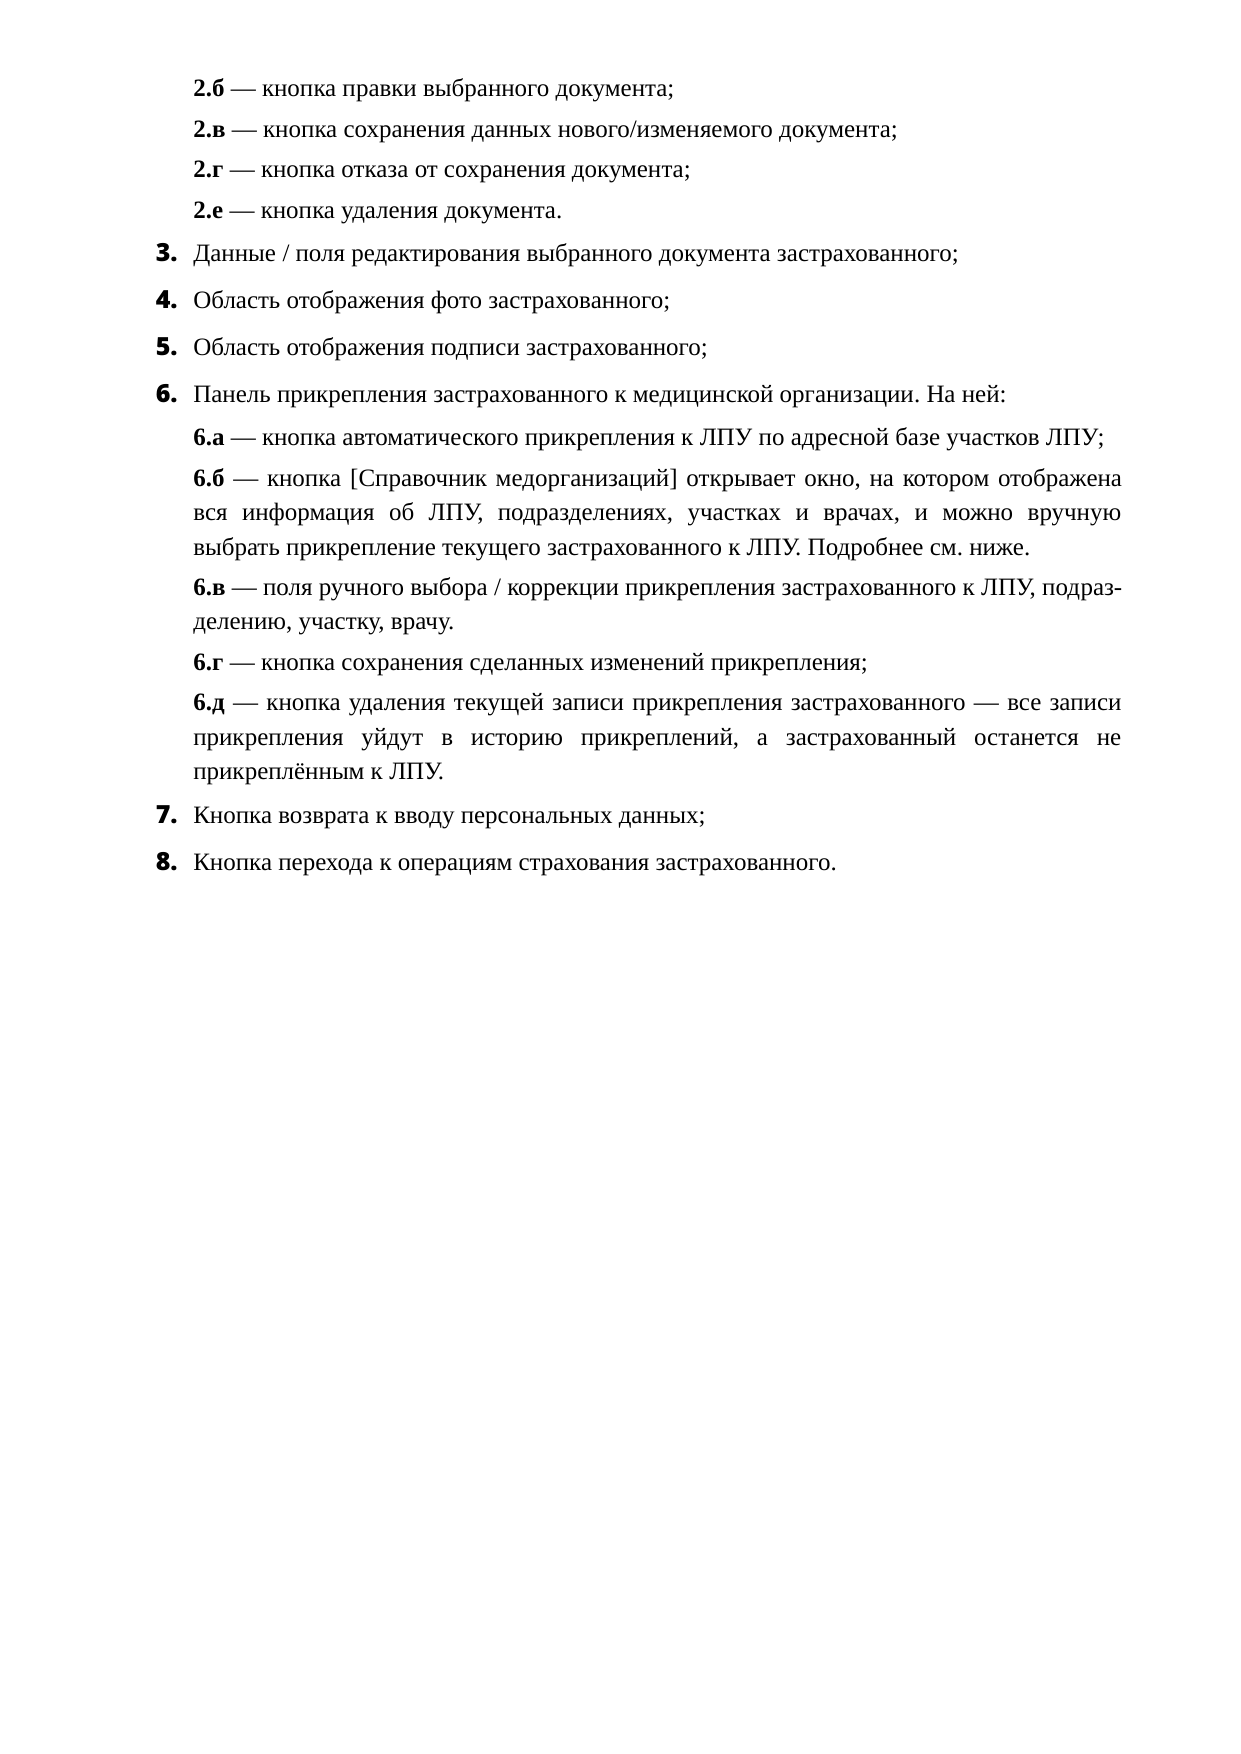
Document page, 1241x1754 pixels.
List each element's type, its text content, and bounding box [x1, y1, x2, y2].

list 6.в — поля ручного выбора / коррекции прикрепления застрахованного к ЛПУ, под­раз­делению, участку, врачу. [156, 572, 1122, 635]
list 6.г — кнопка сохранения сделанных изменений прикрепления; [156, 647, 1122, 676]
list 6.б — кнопка [Справочник медорганизаций] открывает окно, на котором отображена вся информация об ЛПУ, подразделениях, участках и врачах, и можно вручную выбрать прикрепление текущего застрахованного к ЛПУ. Подробнее см. ниже. [156, 463, 1122, 560]
list Панель прикрепления застрахованного к медицинской организации. На ней: [156, 375, 1122, 409]
list 6.д — кнопка удаления текущей записи прикрепления застрахованного — все записи прикрепления уйдут в историю прикреплений, а застрахованный останется не прикреплённым к ЛПУ. [156, 687, 1122, 785]
list 2.в — кнопка сохранения данных нового/изменяемого документа; [156, 114, 1122, 143]
list Данные / поля редактирования выбранного документа застрахованного; [156, 235, 1122, 269]
list 6.а — кнопка автоматического прикрепления к ЛПУ по адресной базе участков ЛПУ; [156, 422, 1122, 451]
list Область отображения подписи застрахованного; [156, 329, 1122, 363]
list Кнопка перехода к операциям страхования застрахованного. [156, 843, 1122, 877]
list 2.е — кнопка удаления документа. [156, 195, 1122, 223]
list 2.б — кнопка правки выбранного документа; [156, 73, 1122, 102]
list Область отображения фото застрахованного; [156, 282, 1122, 316]
list 2.г — кнопка отказа от сохранения документа; [156, 154, 1122, 183]
list Кнопка возврата к вводу персональных данных; [156, 797, 1122, 831]
